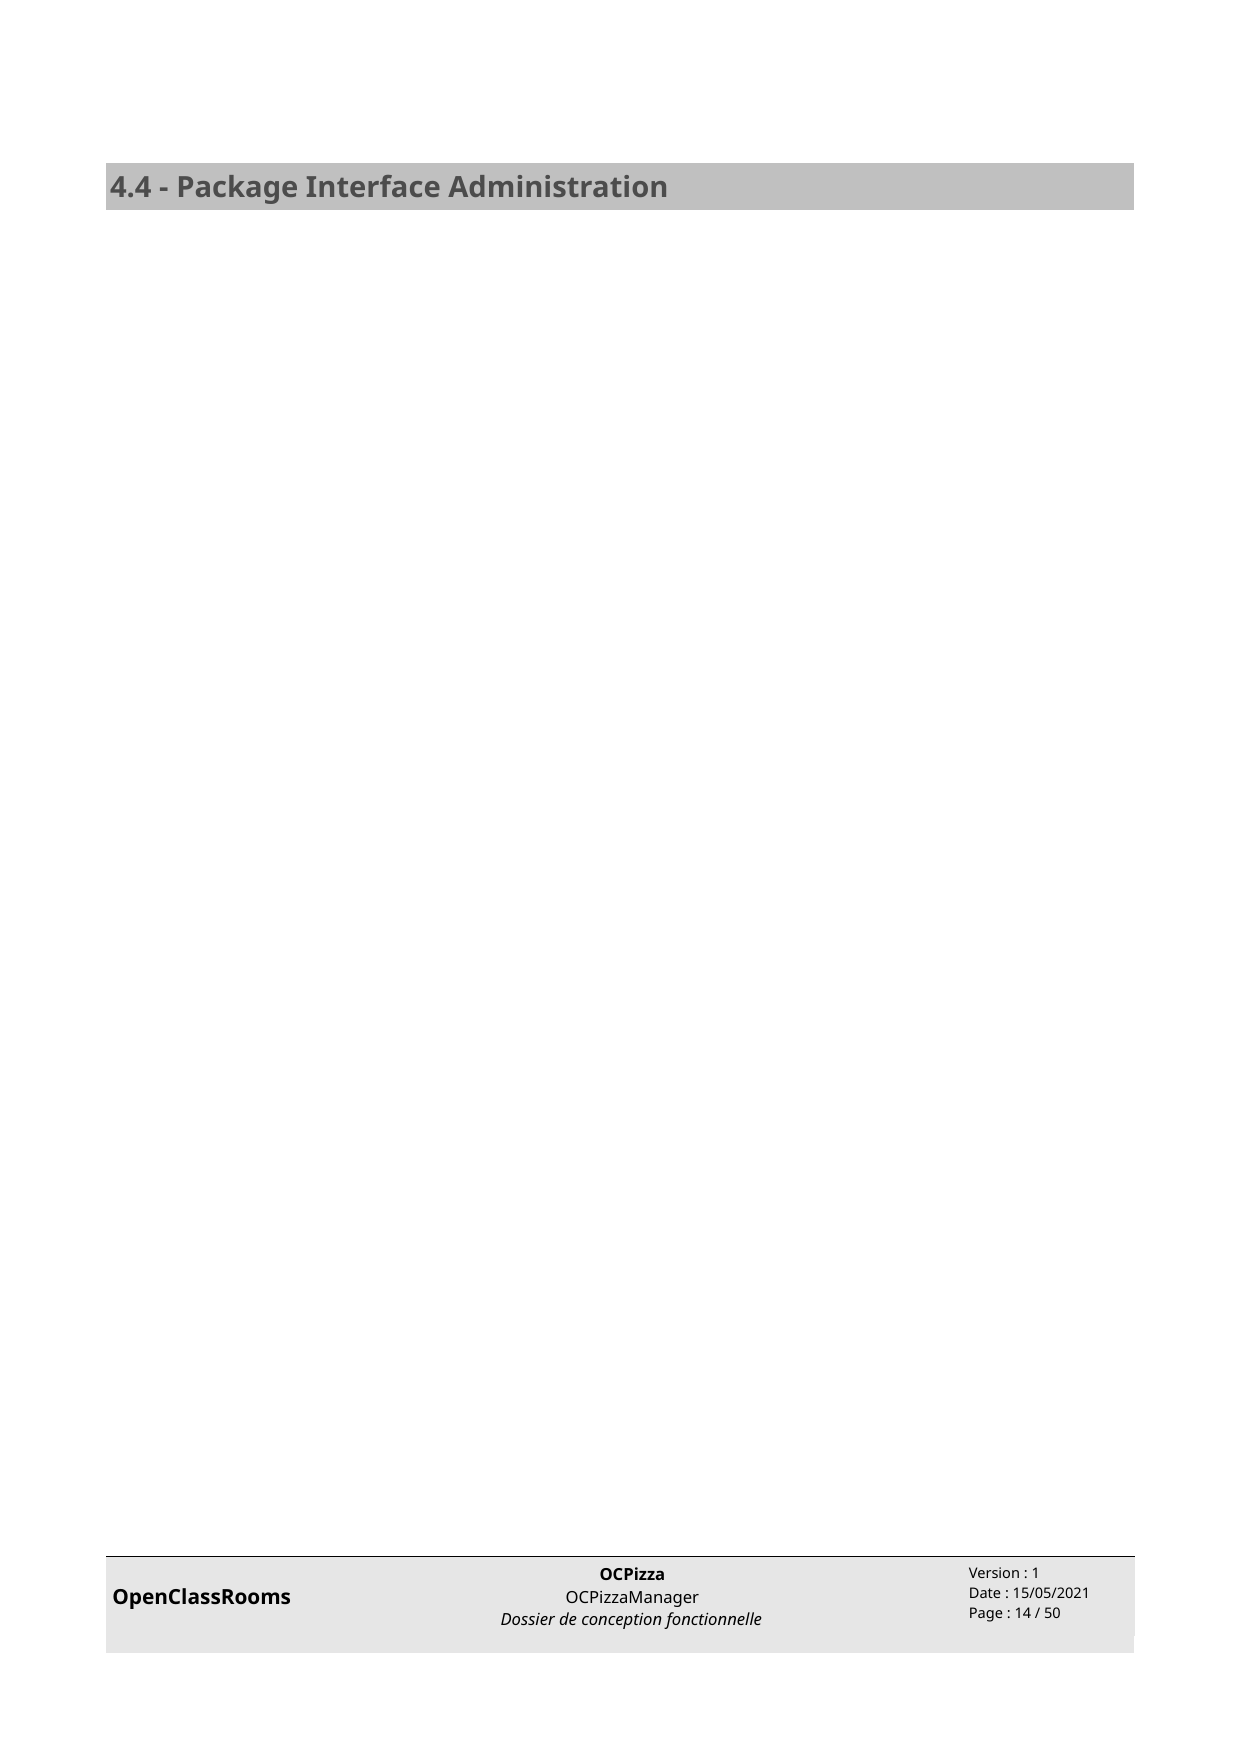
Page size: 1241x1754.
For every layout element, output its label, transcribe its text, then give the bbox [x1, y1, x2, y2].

subtitle Package Interface Administration [107, 164, 1133, 209]
